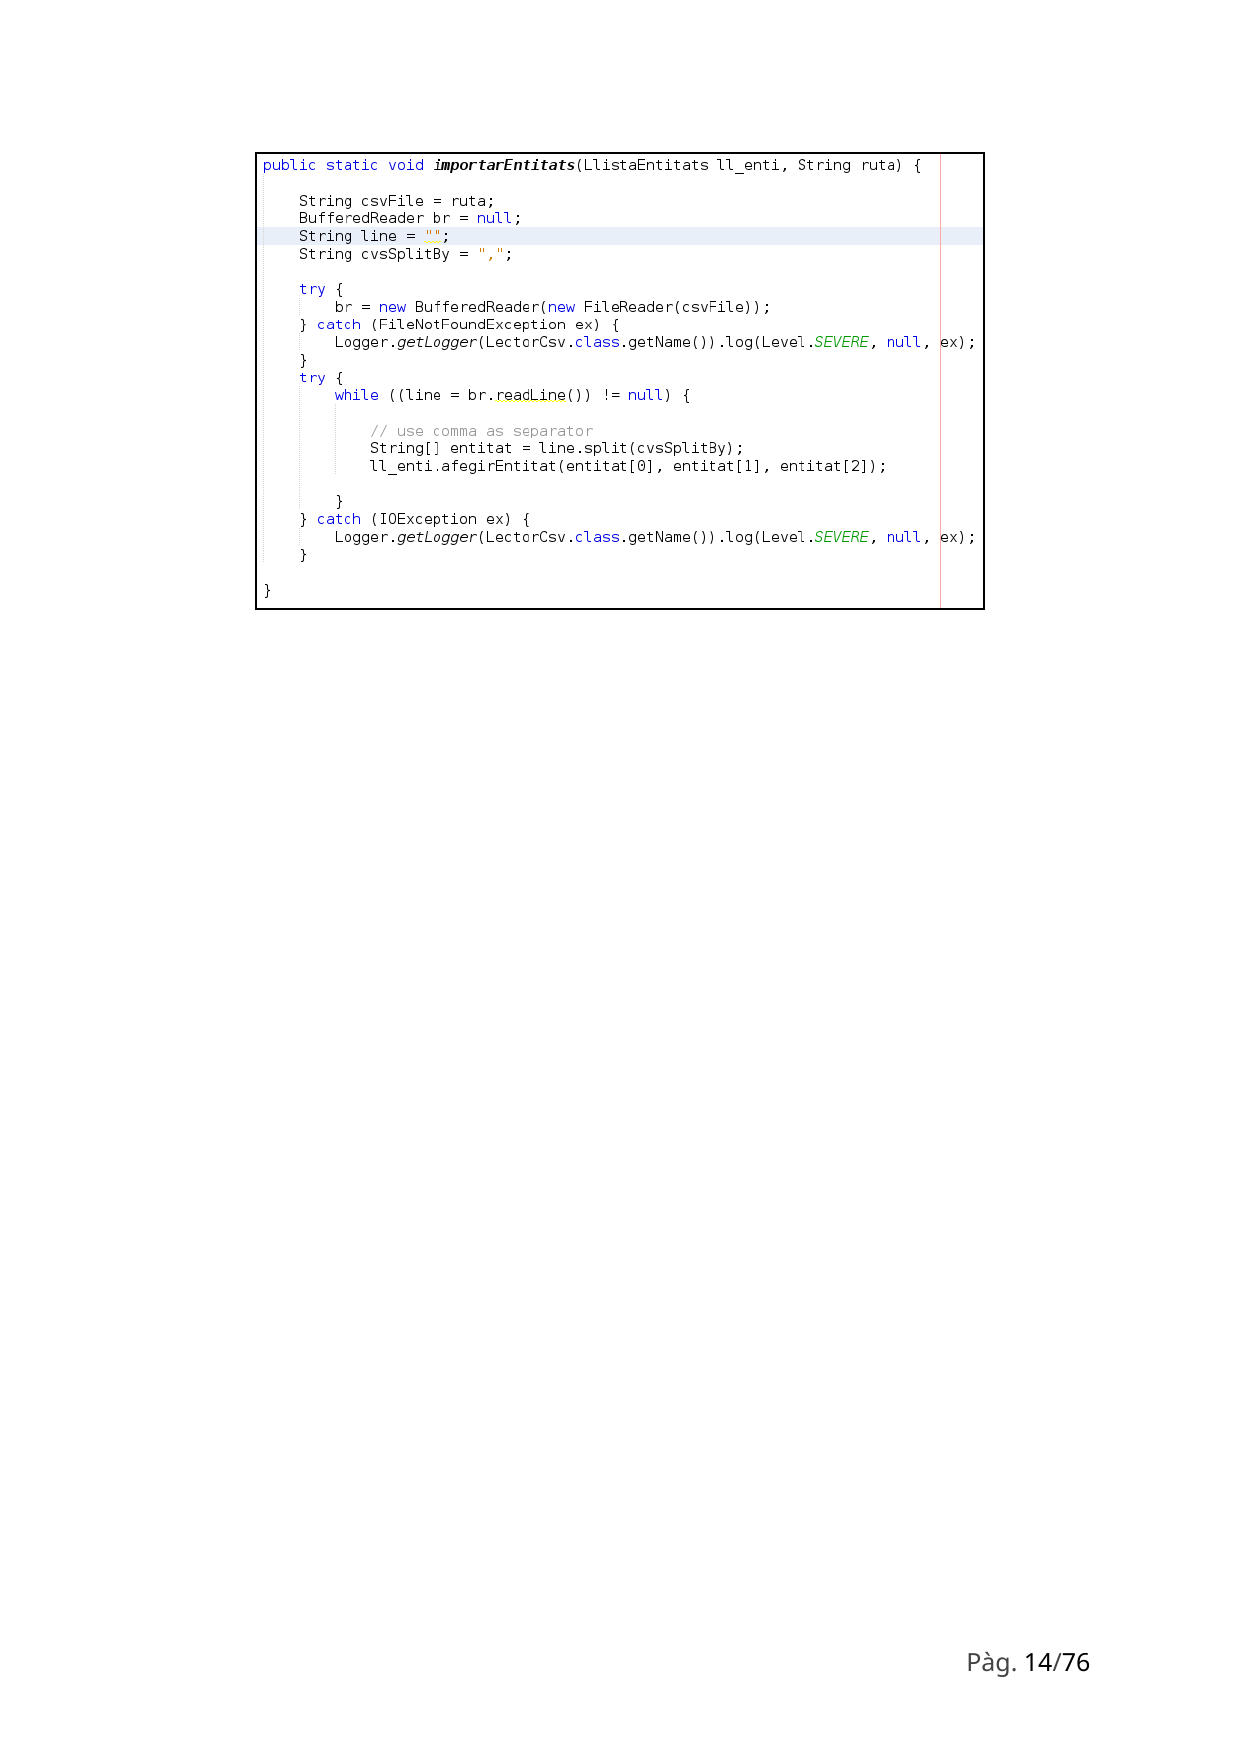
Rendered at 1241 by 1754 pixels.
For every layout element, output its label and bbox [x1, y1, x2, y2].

picture [257, 154, 983, 608]
